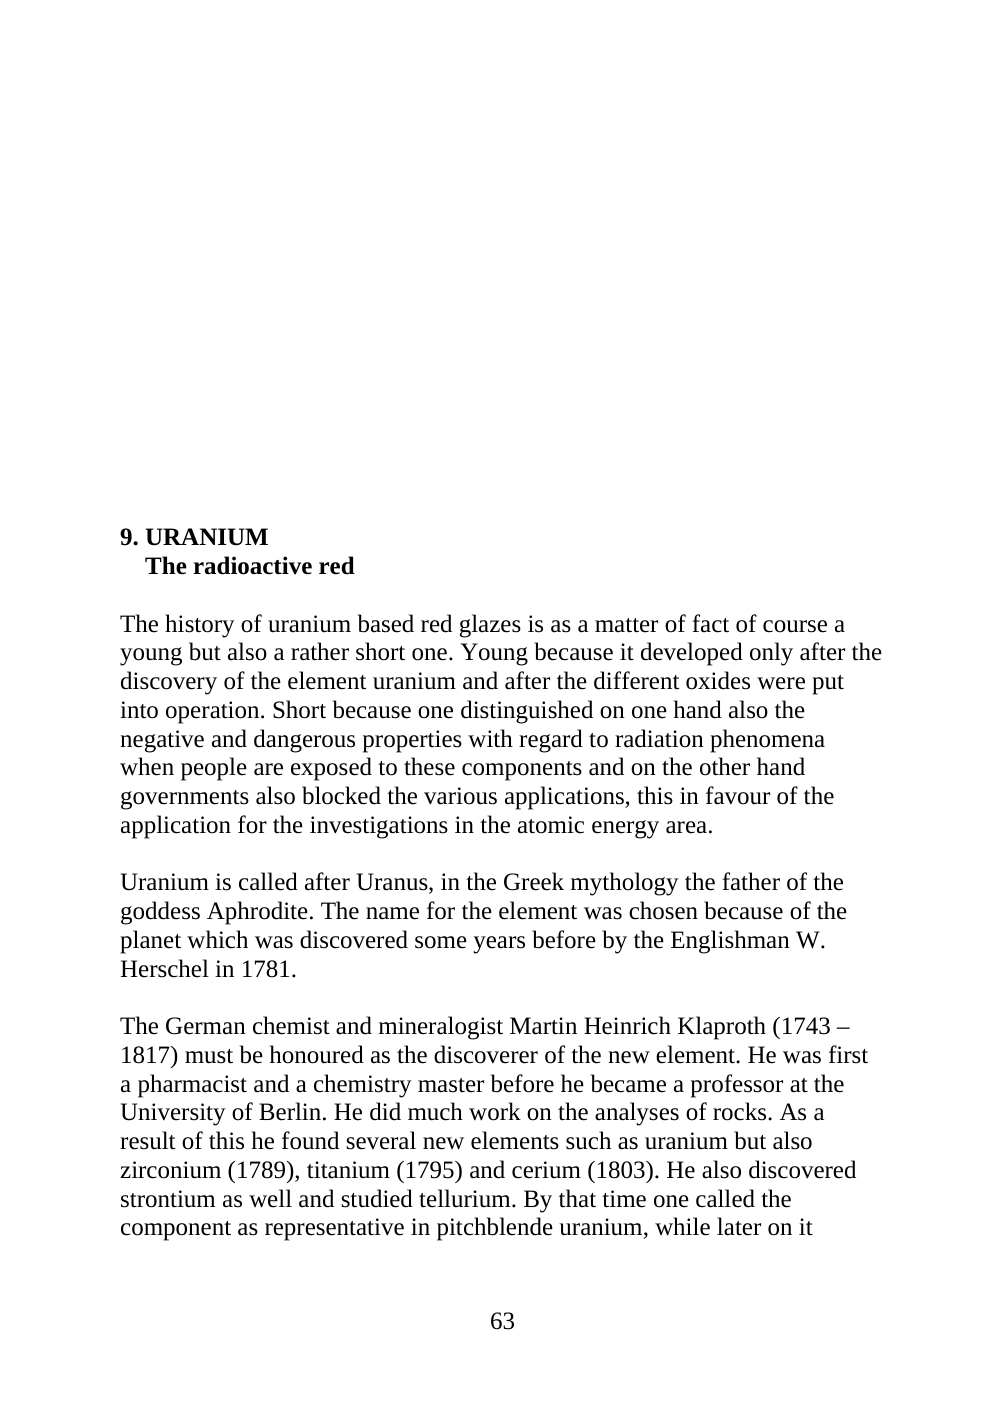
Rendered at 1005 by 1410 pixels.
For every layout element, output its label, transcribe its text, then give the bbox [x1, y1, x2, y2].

text The German chemist and mineralogist Martin Heinrich Klaproth (1743 – 1817) must be honoured as the discoverer of the new element. He was first a pharmacist and a chemistry master before he became a professor at the University of Berlin. He did much work on the analyses of rocks. As a result of this he found several new elements such as uranium but also zirconium (1789), titanium (1795) and cerium (1803). He also discovered strontium as well and studied tellurium. By that time one called the component as representative in pitchblende uranium, while later on it [120, 1011, 885, 1241]
text The radioactive red [120, 551, 885, 580]
text 9. URANIUM [120, 522, 885, 551]
text Uranium is called after Uranus, in the Greek mythology the father of the goddess Aphrodite. The name for the element was chosen because of the planet which was discovered some years before by the Englishman W. Herschel in 1781. [120, 867, 885, 982]
text The history of uranium based red glazes is as a matter of fact of course a young but also a rather short one. Young because it developed only after the discovery of the element uranium and after the different oxides were put into operation. Short because one distinguished on one hand also the negative and dangerous properties with regard to radiation phenomena when people are exposed to these components and on the other hand governments also blocked the various applications, this in favour of the application for the investigations in the atomic energy area. [120, 609, 885, 839]
